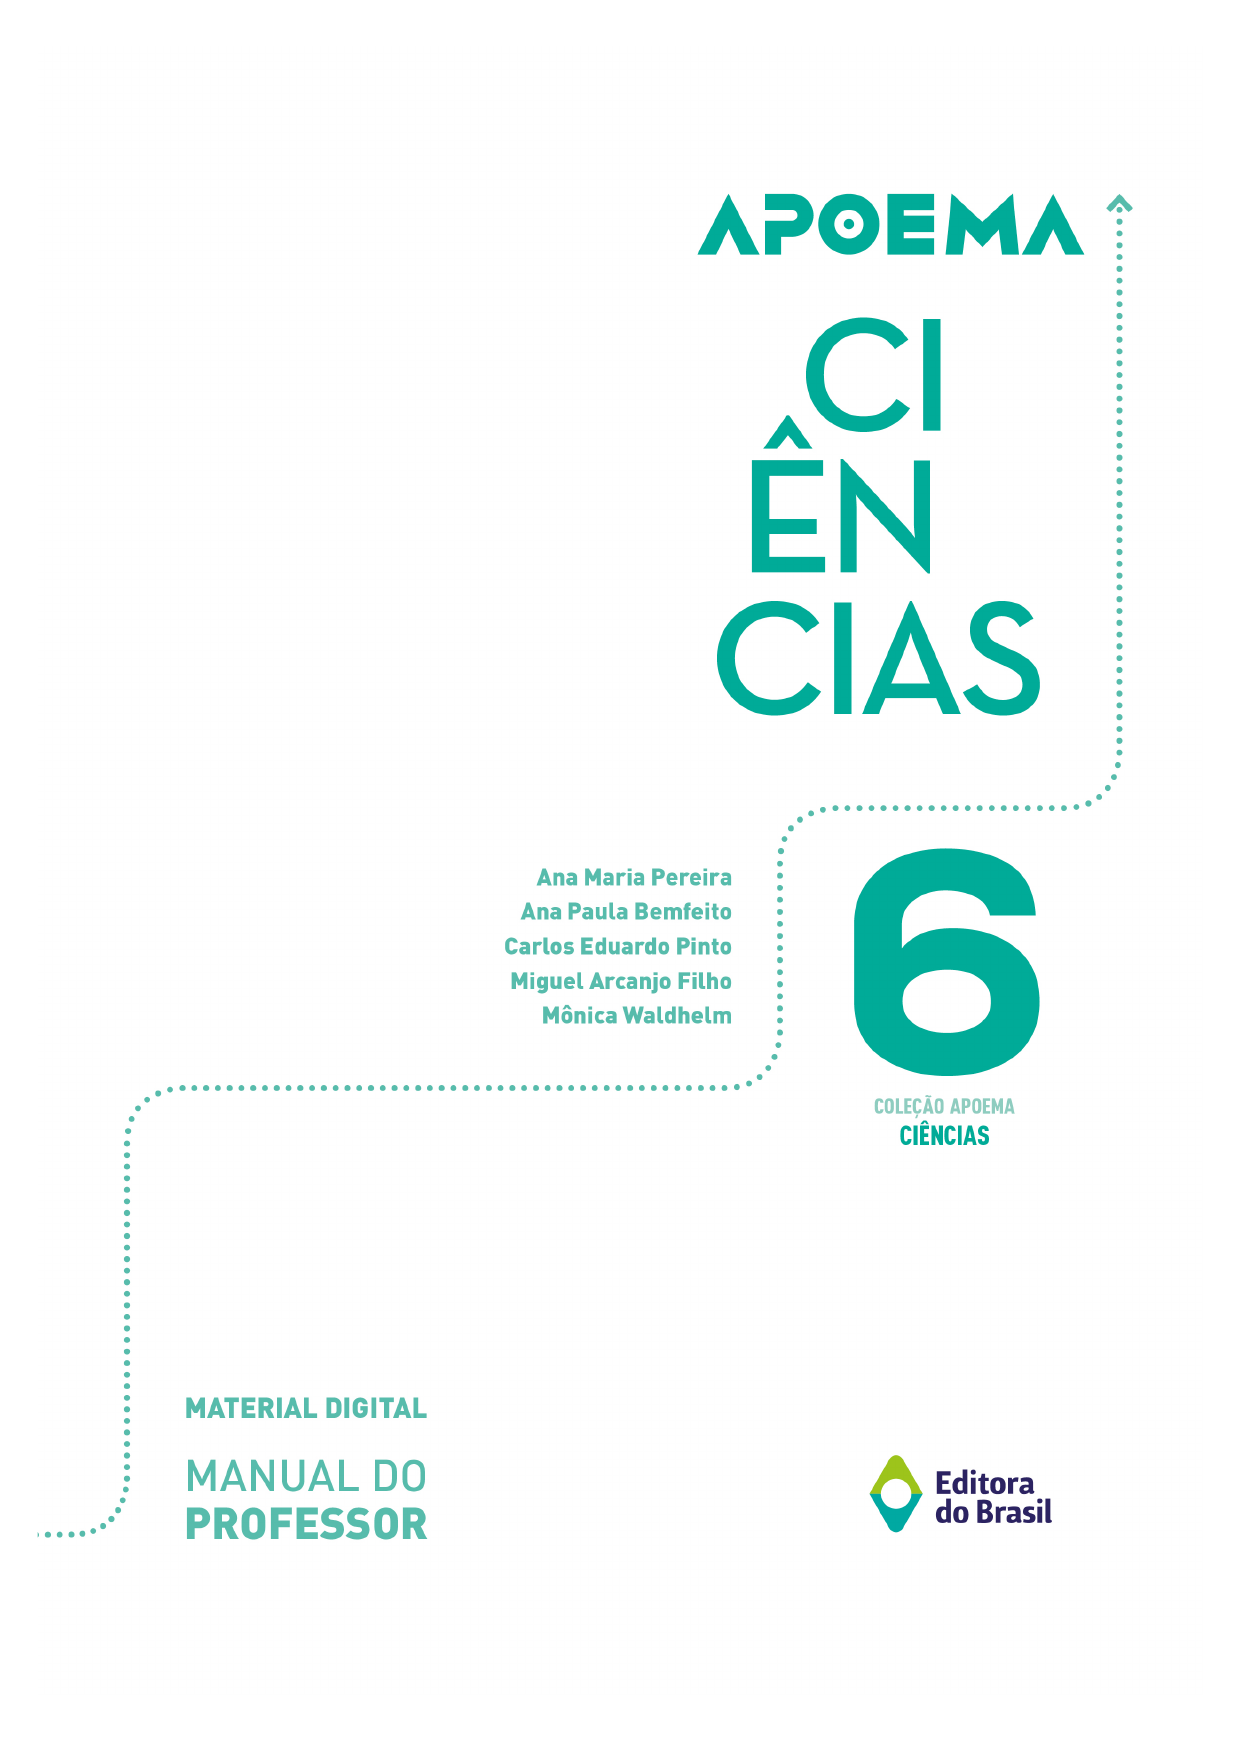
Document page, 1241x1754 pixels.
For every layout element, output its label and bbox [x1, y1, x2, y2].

picture [37, 46, 1203, 1695]
